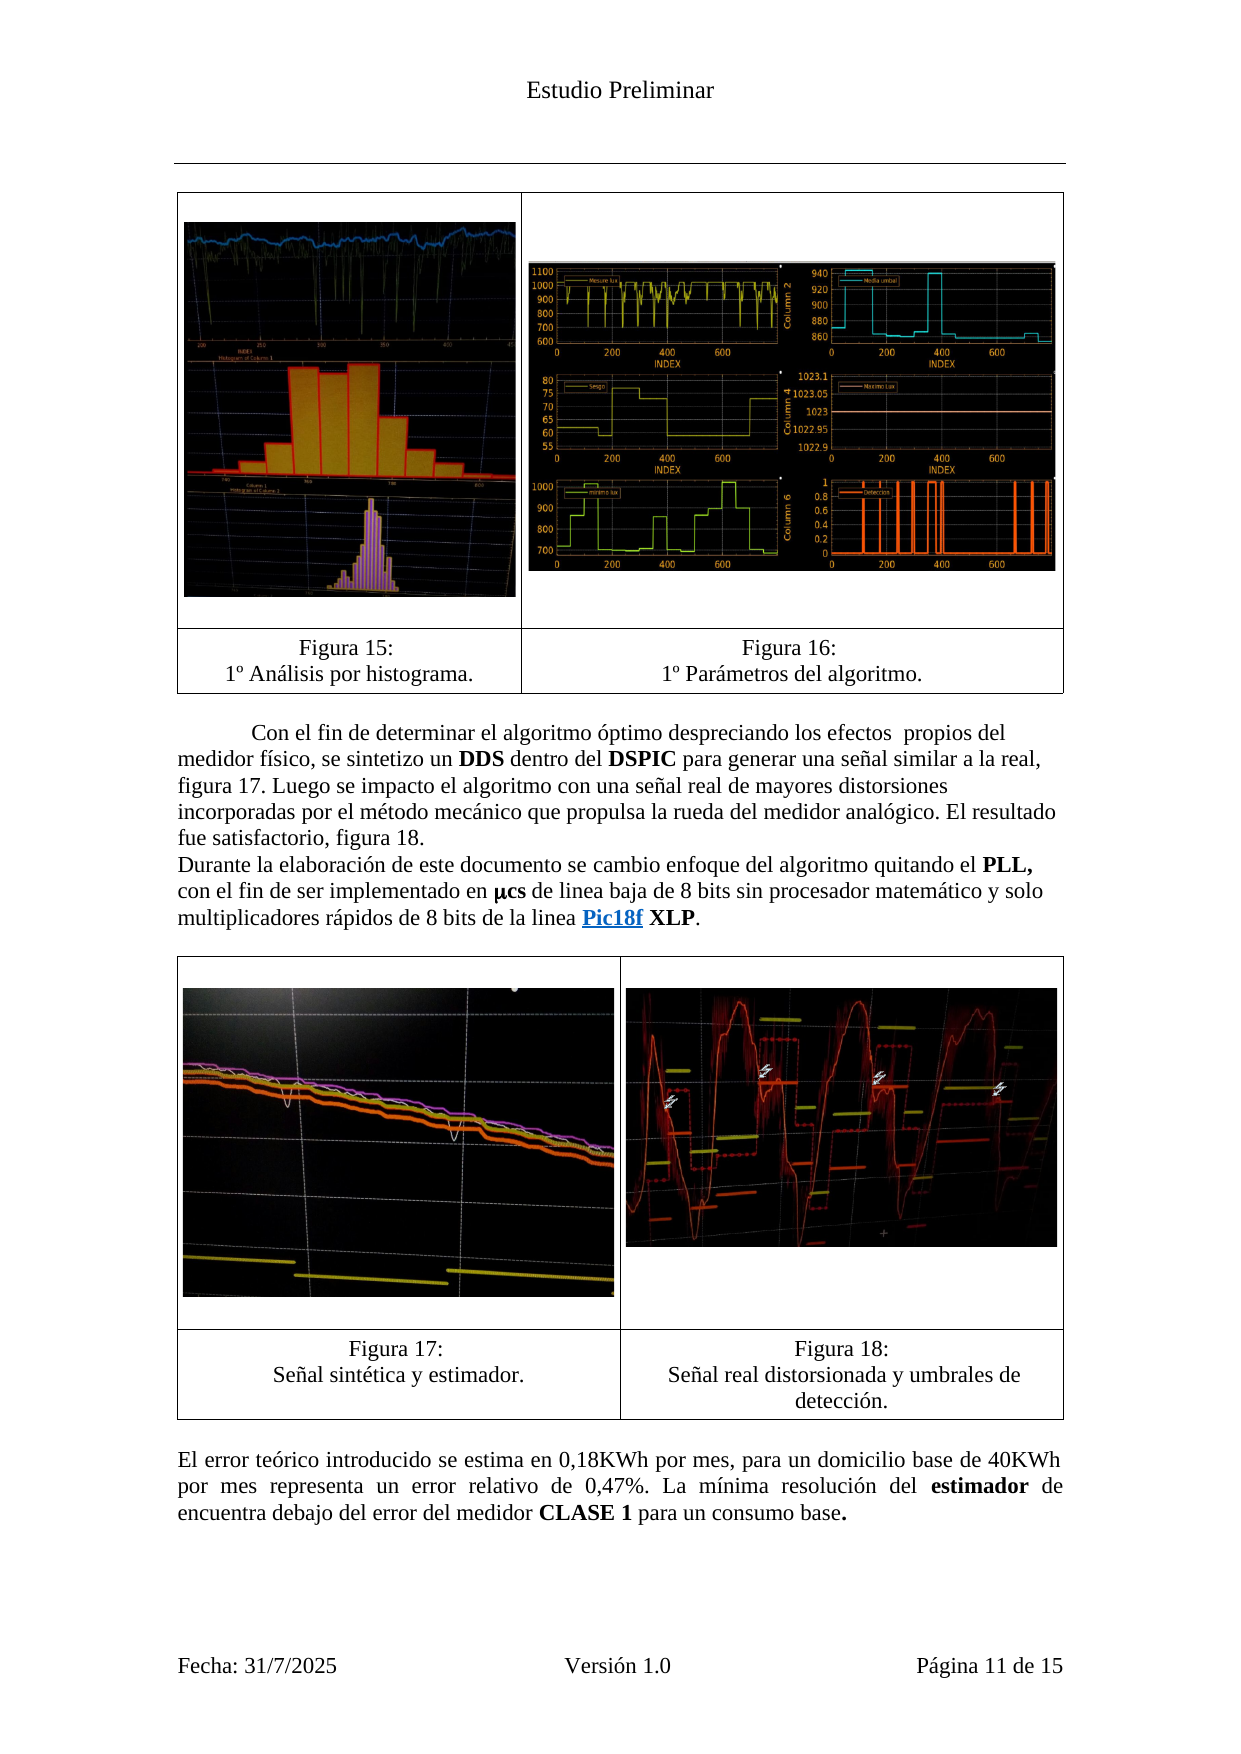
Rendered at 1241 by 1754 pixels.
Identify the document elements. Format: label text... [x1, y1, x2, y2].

text Con el fin de determinar el algoritmo óptimo despreciando los efectos propios del medidor físico, se sintetizo un DDS dentro del DSPIC para generar una señal similar a la real, figura 17. Luego se impacto el algoritmo con una señal real de mayores distorsiones incorporadas por el método mecánico que propulsa la rueda del medidor analógico. El resultado fue satisfactorio, figura 18. [177, 719, 1063, 851]
picture [625, 988, 1058, 1247]
table_cell Figura 18: Señal real distorsionada y umbrales de detección. [621, 1330, 1063, 1419]
table_header [621, 957, 1063, 1329]
table_header [178, 957, 620, 1329]
table_cell Figura 16: 1º Parámetros del algoritmo. [522, 629, 1063, 693]
picture [184, 222, 516, 597]
table_header [522, 193, 1063, 628]
table_header [178, 193, 521, 628]
table_cell Figura 17: Señal sintética y estimador. [178, 1330, 620, 1419]
text El error teórico introducido se estima en 0,18KWh por mes, para un domicilio base de 40KWh por mes representa un error relativo de 0,47%. La mínima resolución del estimador de encuentra debajo del error del medidor CLASE 1 para un consumo base. [177, 1446, 1063, 1525]
picture [182, 988, 615, 1297]
text Durante la elaboración de este documento se cambio enfoque del algoritmo quitando el PLL, con el fin de ser implementado en mcs de linea baja de 8 bits sin procesador matemático y solo multiplicadores rápidos de 8 bits de la linea Pic18f XLP. [177, 851, 1063, 930]
table_cell Figura 15: 1º Análisis por histograma. [178, 629, 521, 693]
picture [528, 261, 1056, 571]
